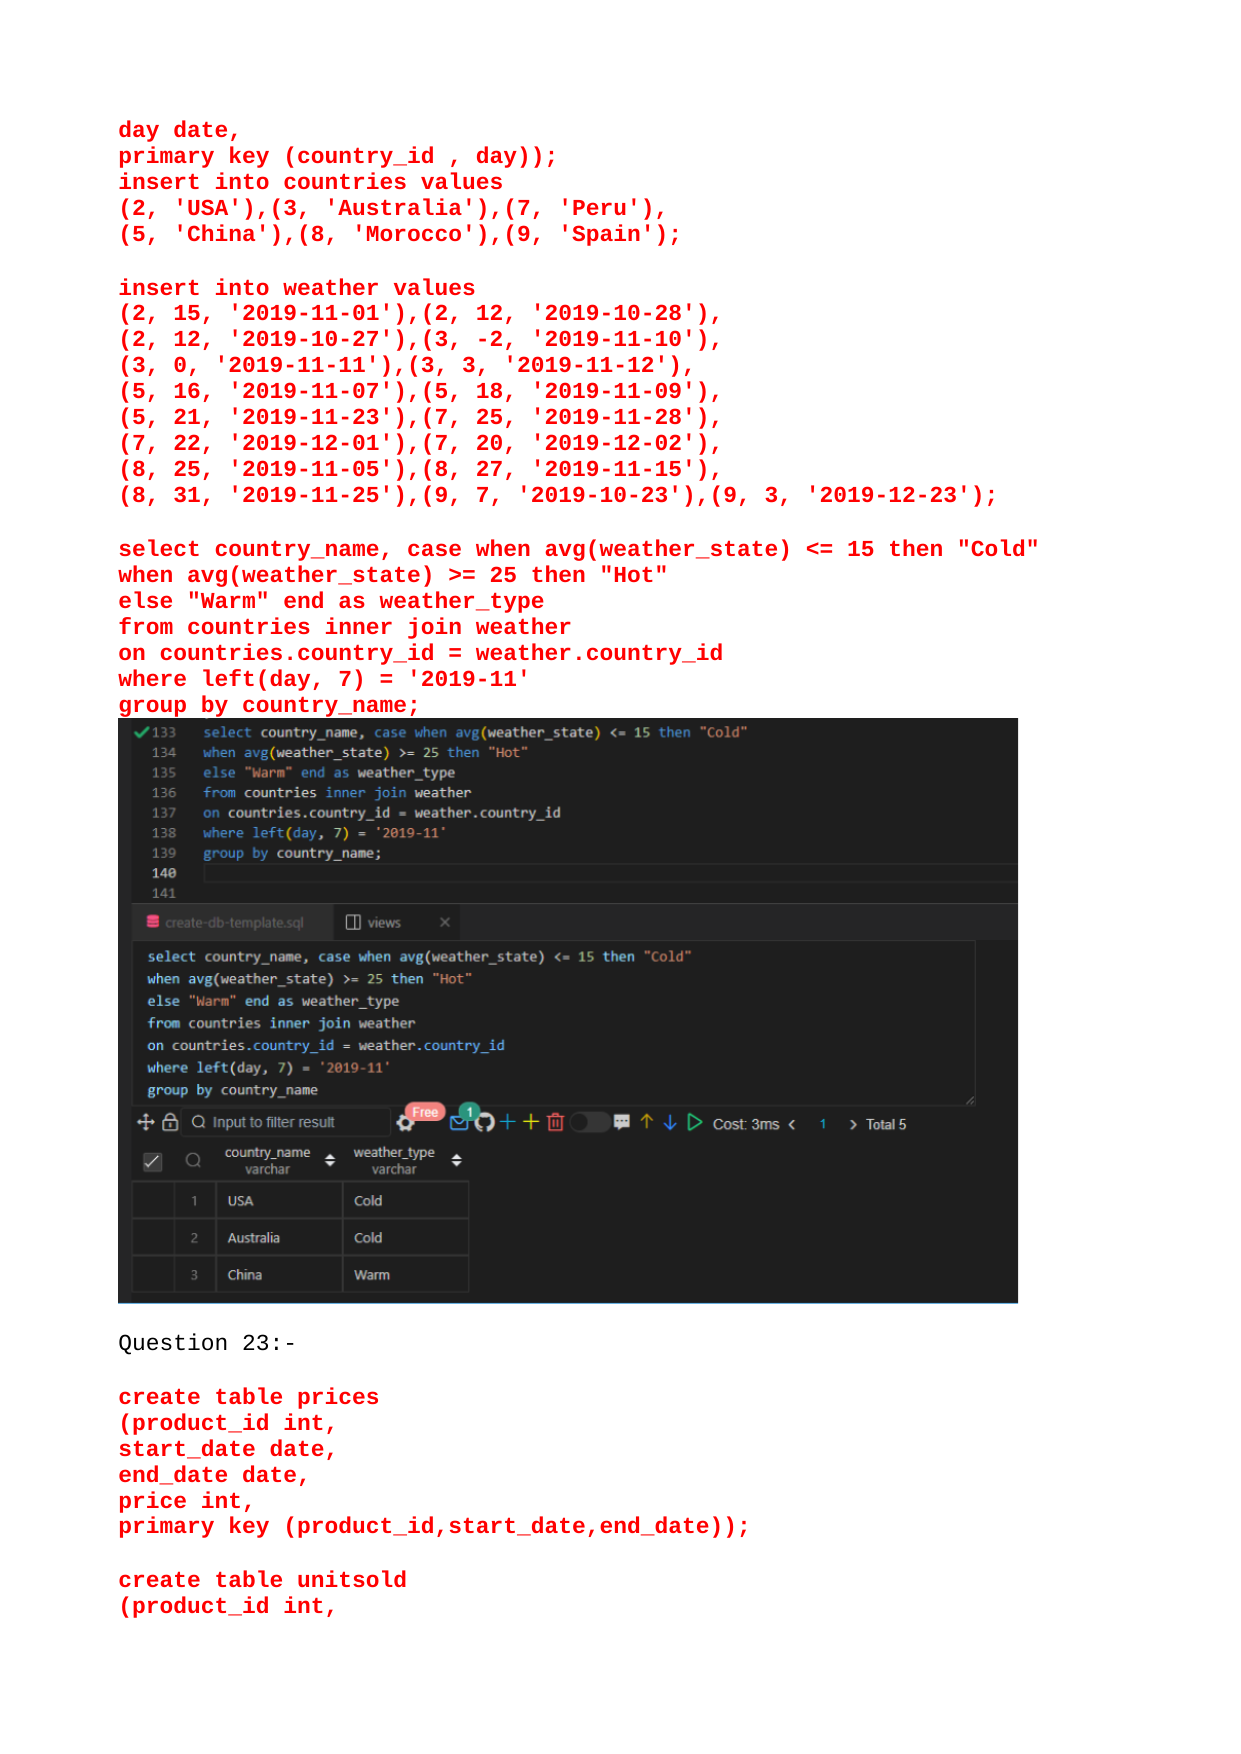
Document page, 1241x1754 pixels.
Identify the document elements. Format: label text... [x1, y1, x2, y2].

text when avg(weather_state) >= 25 then "Hot" [118, 563, 1122, 589]
text insert into countries values [118, 170, 1122, 196]
text (2, 15, '2019-11-01'),(2, 12, '2019-10-28'), [118, 302, 1122, 328]
text (product_id int, [118, 1411, 1122, 1437]
text insert into weather values [118, 276, 1122, 302]
text group by country_name; [118, 693, 1122, 719]
text (5, 21, '2019-11-23'),(7, 25, '2019-11-28'), [118, 406, 1122, 431]
text (2, 'USA'),(3, 'Australia'),(7, 'Peru'), [118, 196, 1122, 222]
text select country_name, case when avg(weather_state) <= 15 then "Cold" [118, 537, 1122, 563]
text else "Warm" end as weather_type [118, 589, 1122, 615]
text day date, [118, 118, 1122, 144]
text (3, 0, '2019-11-11'),(3, 3, '2019-11-12'), [118, 354, 1122, 379]
text from countries inner join weather [118, 615, 1122, 641]
text (2, 12, '2019-10-27'),(3, -2, '2019-11-10'), [118, 328, 1122, 354]
text create table unitsold [118, 1569, 1122, 1595]
text (8, 31, '2019-11-25'),(9, 7, '2019-10-23'),(9, 3, '2019-12-23'); [118, 483, 1122, 509]
text end_date date, [118, 1463, 1122, 1489]
text primary key (product_id,start_date,end_date)); [118, 1515, 1122, 1541]
text where left(day, 7) = '2019-11' [118, 667, 1122, 693]
text on countries.country_id = weather.country_id [118, 641, 1122, 667]
text (7, 22, '2019-12-01'),(7, 20, '2019-12-02'), [118, 431, 1122, 457]
text (5, 'China'),(8, 'Morocco'),(9, 'Spain'); [118, 222, 1122, 248]
text start_date date, [118, 1437, 1122, 1463]
text (8, 25, '2019-11-05'),(8, 27, '2019-11-15'), [118, 457, 1122, 483]
text create table prices [118, 1385, 1122, 1411]
text Question 23:- [118, 1331, 1122, 1357]
text price int, [118, 1489, 1122, 1515]
text (5, 16, '2019-11-07'),(5, 18, '2019-11-09'), [118, 379, 1122, 406]
text (product_id int, [118, 1595, 1122, 1621]
text primary key (country_id , day)); [118, 144, 1122, 170]
